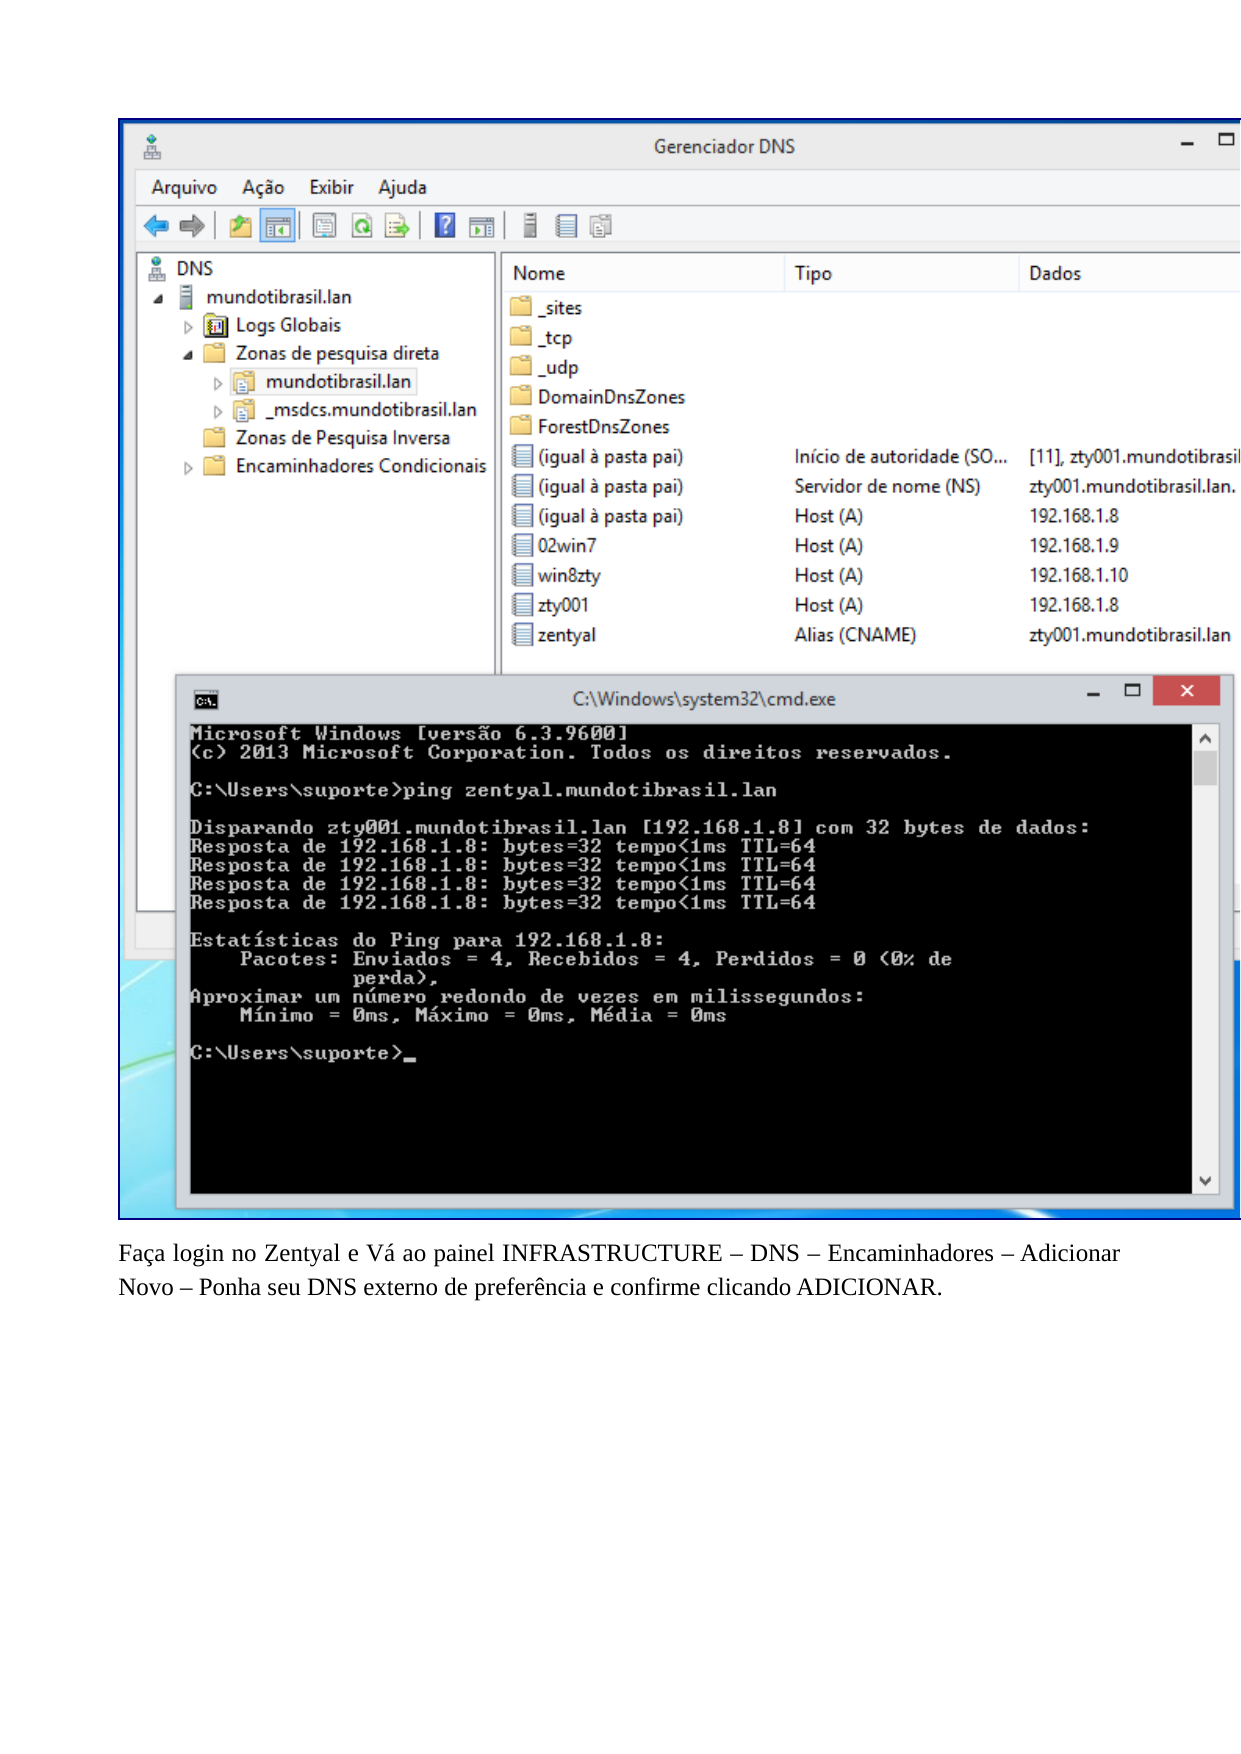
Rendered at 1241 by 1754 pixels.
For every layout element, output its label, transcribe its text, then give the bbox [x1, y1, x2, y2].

text Faça login no Zentyal e Vá ao painel INFRASTRUCTURE – DNS – Encaminhadores – Adicionar Novo – Ponha seu DNS externo de preferência e confirme clicando ADICIONAR. [118, 1238, 1122, 1300]
picture [120, 120, 1241, 1218]
